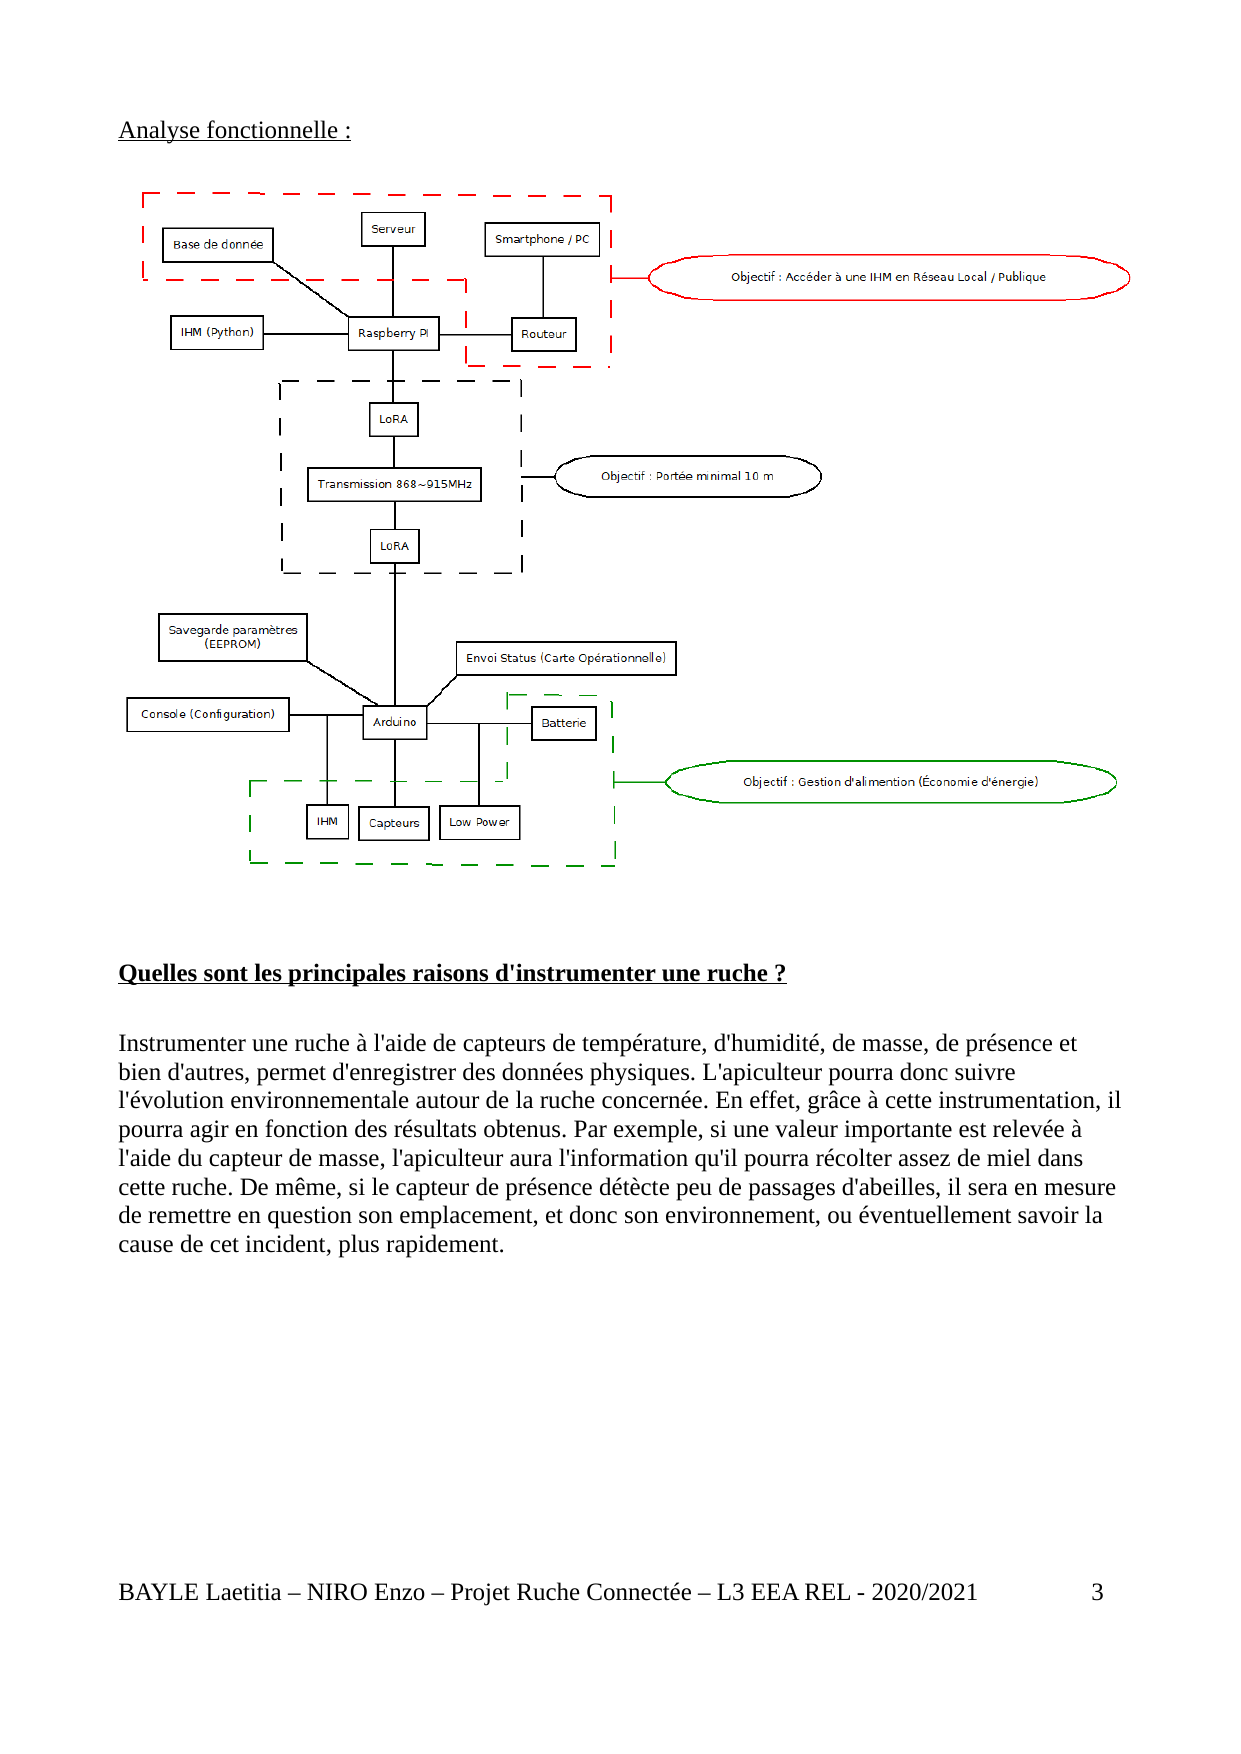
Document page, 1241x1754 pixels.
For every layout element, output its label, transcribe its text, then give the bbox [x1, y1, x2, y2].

subtitle Quelles sont les principales raisons d'instrumenter une ruche ? [118, 958, 1122, 987]
text Analyse fonctionnelle : [118, 115, 1122, 144]
text Instrumenter une ruche à l'aide de capteurs de température, d'humidité, de masse, de présence et bien d'autres, permet d'enregistrer des données physiques. L'apiculteur pourra donc suivre l'évolution environnementale autour de la ruche concernée. En effet, grâce à cette instrumentation, il pourra agir en fonction des résultats obtenus. Par exemple, si une valeur importante est relevée à l'aide du capteur de masse, l'apiculteur aura l'information qu'il pourra récolter assez de miel dans cette ruche. De même, si le capteur de présence détècte peu de passages d'abeilles, il sera en mesure de remettre en question son emplacement, et donc son environnement, ou éventuellement savoir la cause de cet incident, plus rapidement. [118, 1028, 1122, 1258]
picture [126, 191, 1131, 868]
